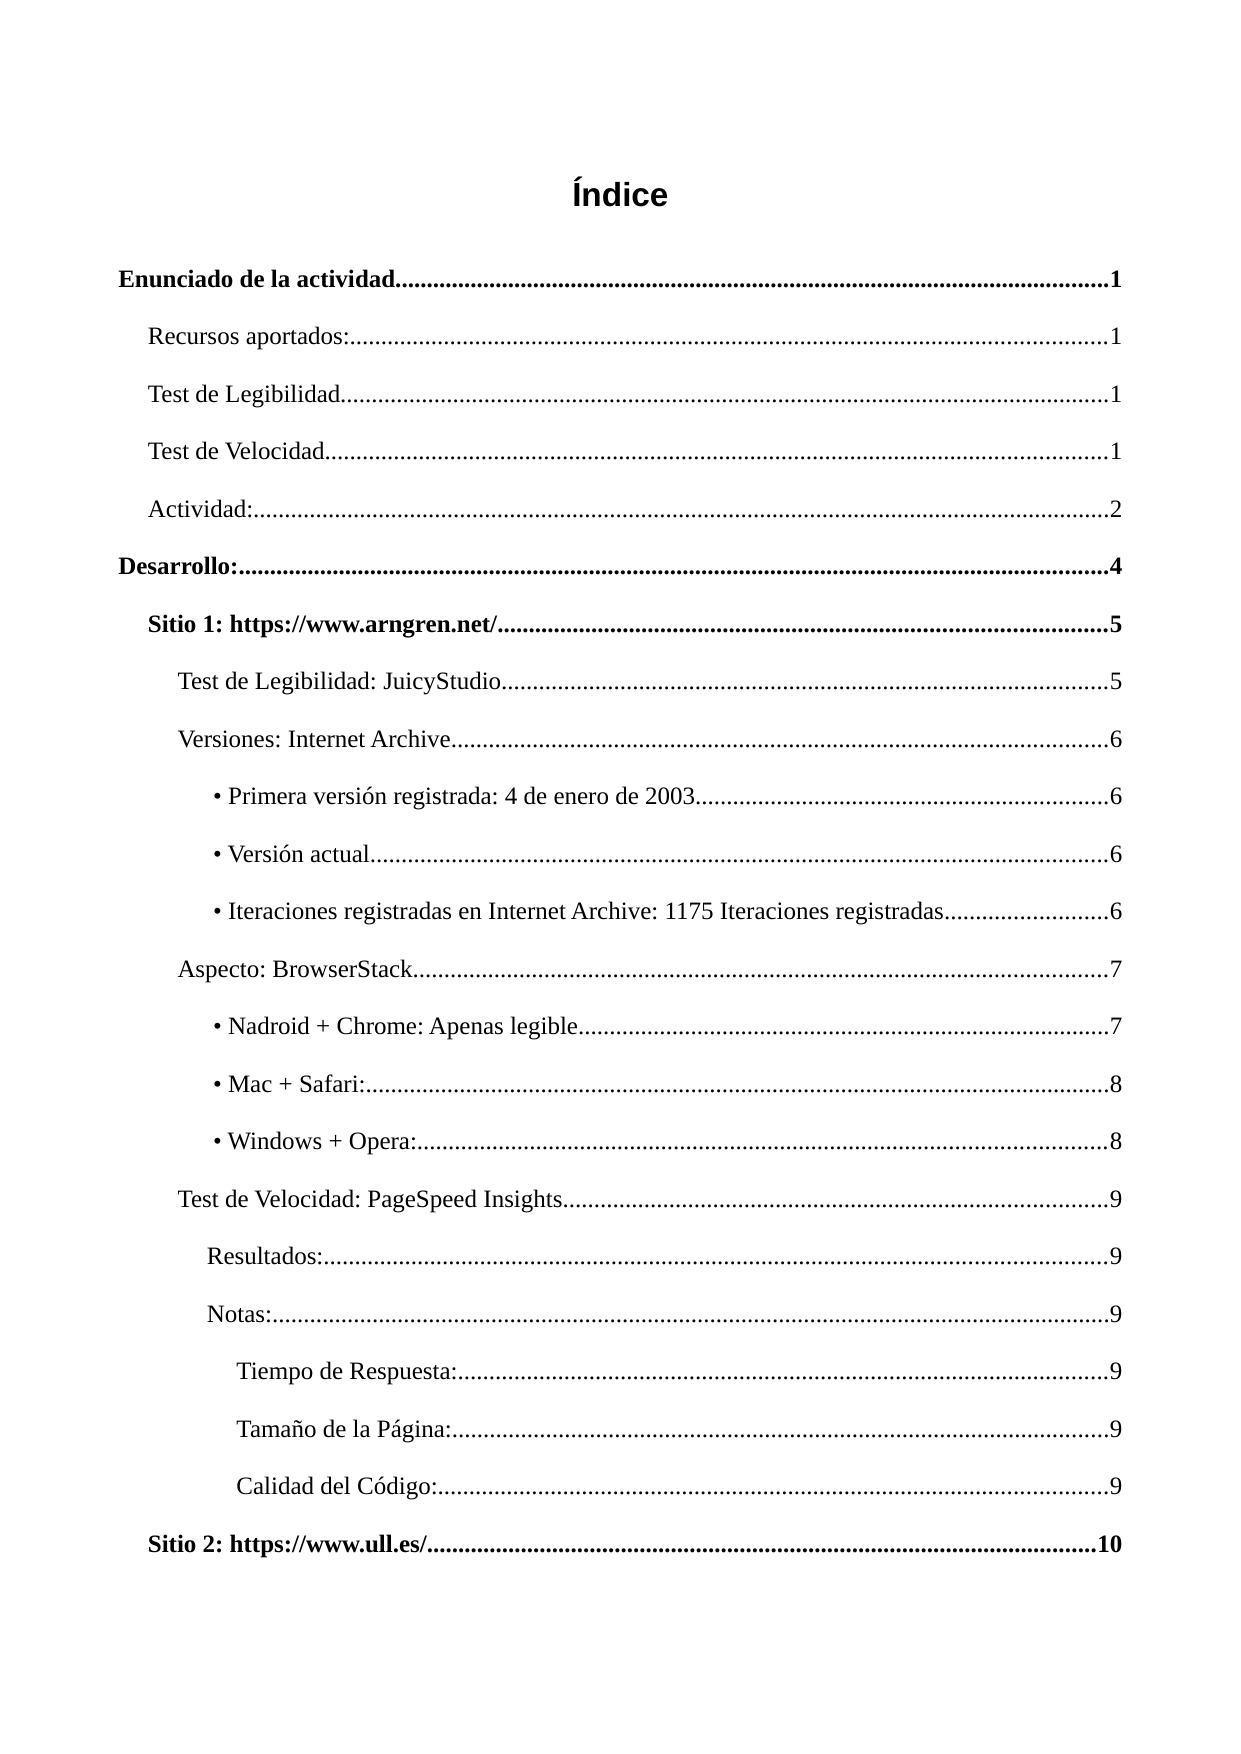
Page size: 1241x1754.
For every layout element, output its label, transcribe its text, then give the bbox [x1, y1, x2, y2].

text Sitio 1: https://www.arngren.net/ 5 [148, 609, 1122, 638]
text • Nadroid + Chrome: Apenas legible 7 [207, 1011, 1122, 1040]
text Resultados: 9 [207, 1241, 1122, 1270]
text Test de Velocidad 1 [148, 436, 1122, 465]
text Test de Velocidad: PageSpeed Insights 9 [177, 1184, 1122, 1213]
subtitle Índice [118, 174, 1122, 213]
text Recursos aportados: 1 [148, 321, 1122, 350]
text Test de Legibilidad: JuicyStudio 5 [177, 666, 1122, 695]
text Sitio 2: https://www.ull.es/ 10 [148, 1529, 1122, 1558]
text Aspecto: BrowserStack 7 [177, 954, 1122, 983]
text Notas: 9 [207, 1299, 1122, 1328]
text Versiones: Internet Archive 6 [177, 724, 1122, 753]
text • Versión actual 6 [207, 839, 1122, 868]
text • Iteraciones registradas en Internet Archive: 1175 Iteraciones registradas 6 [207, 896, 1122, 925]
text Calidad del Código: 9 [236, 1471, 1122, 1500]
text Desarrollo: 4 [118, 551, 1122, 580]
text • Mac + Safari: 8 [207, 1069, 1122, 1098]
text • Windows + Opera: 8 [207, 1126, 1122, 1155]
text Test de Legibilidad 1 [148, 379, 1122, 408]
text Actividad: 2 [148, 494, 1122, 523]
text Tamaño de la Página: 9 [236, 1414, 1122, 1443]
text • Primera versión registrada: 4 de enero de 2003 6 [207, 781, 1122, 810]
text Enunciado de la actividad. 1 [118, 264, 1122, 293]
text Tiempo de Respuesta: 9 [236, 1356, 1122, 1385]
